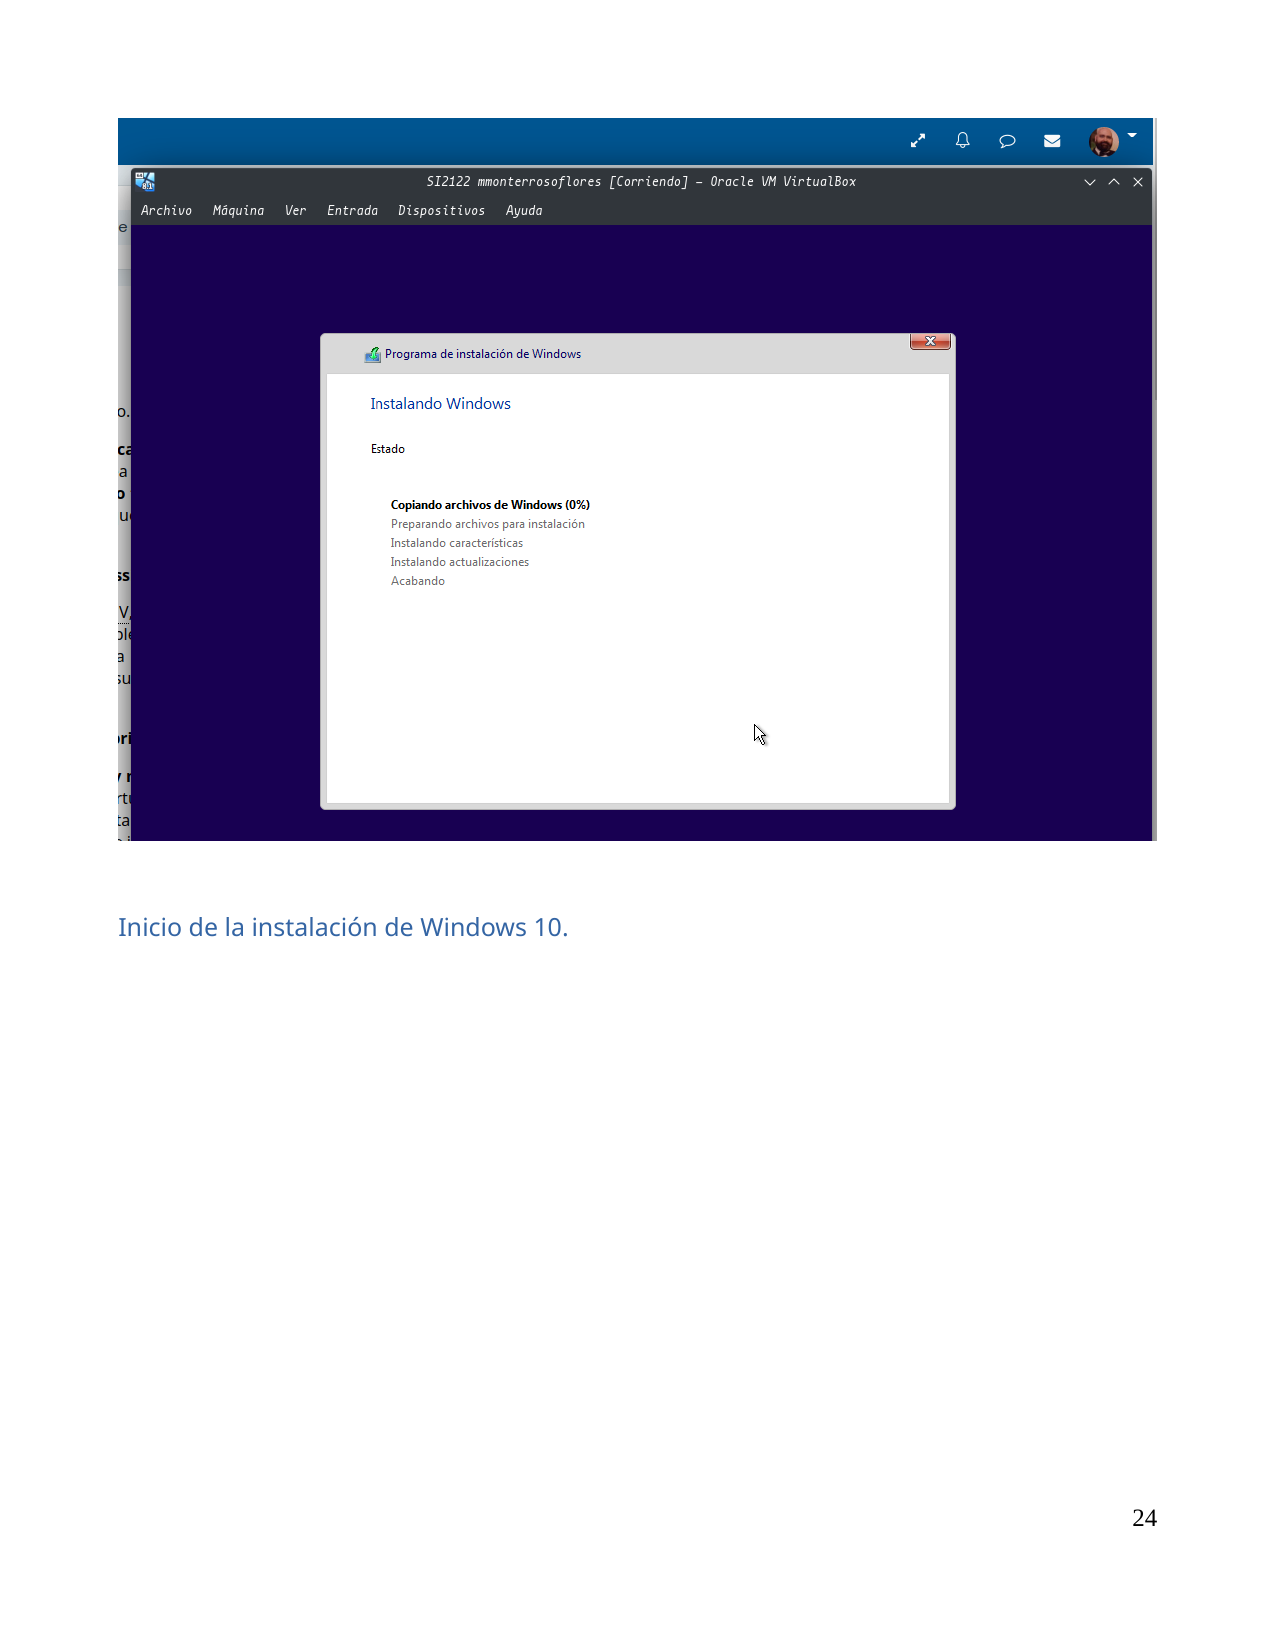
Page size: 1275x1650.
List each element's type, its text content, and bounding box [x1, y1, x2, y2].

picture [118, 118, 1157, 841]
text Inicio de la instalación de Windows 10. [118, 909, 1157, 943]
table_header [118, 841, 1157, 875]
